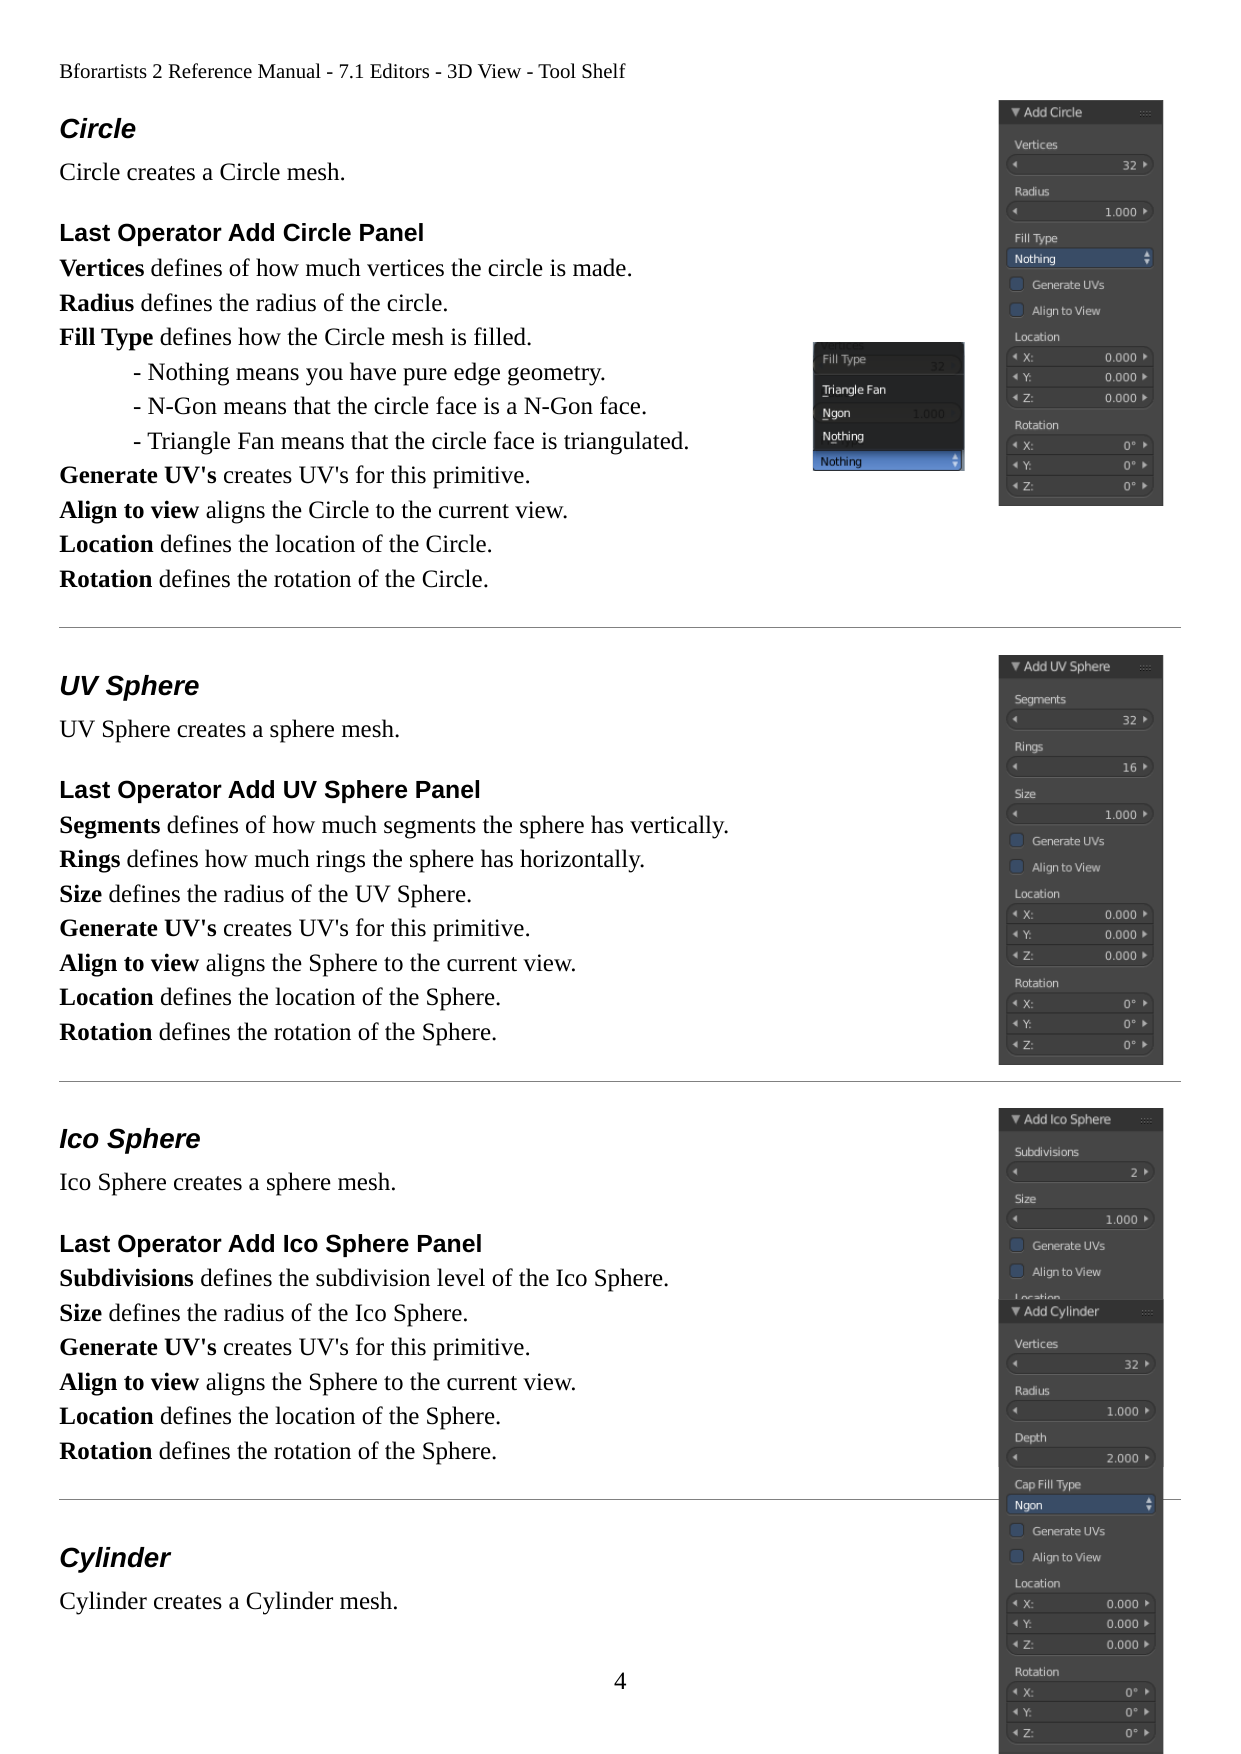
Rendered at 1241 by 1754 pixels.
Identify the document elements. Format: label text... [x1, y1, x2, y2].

subtitle Cylinder [59, 1542, 998, 1573]
picture [998, 100, 1164, 506]
text Subdivisions defines the subdivision level of the Ico Sphere. Size defines the radius of the Ico Sphere. Generate UV's creates UV's for this primitive. Align to view aligns the Sphere to the current view. Location defines the location of the Sphere. Rotation defines the rotation of the Sphere. [59, 1263, 998, 1464]
picture [998, 655, 1164, 1065]
text Circle creates a Circle mesh. [59, 157, 998, 186]
subtitle [1164, 1123, 1181, 1154]
text Ico Sphere creates a sphere mesh. [59, 1167, 998, 1196]
text Cylinder creates a Cylinder mesh. [59, 1586, 998, 1615]
subtitle Last Operator Add UV Sphere Panel [59, 775, 998, 804]
subtitle Circle [59, 113, 998, 144]
subtitle [1164, 113, 1181, 144]
subtitle UV Sphere [59, 669, 998, 701]
subtitle Ico Sphere [59, 1123, 998, 1154]
subtitle Last Operator Add Circle Panel [59, 218, 998, 247]
subtitle [1164, 1542, 1181, 1573]
text Segments defines of how much segments the sphere has vertically. Rings defines how much rings the sphere has horizontally. Size defines the radius of the UV Sphere. Generate UV's creates UV's for this primitive. Align to view aligns the Sphere to the current view. Location defines the location of the Sphere. Rotation defines the rotation of the Sphere. [59, 810, 998, 1046]
text Vertices defines of how much vertices the circle is made. Radius defines the radius of the circle. Fill Type defines how the Circle mesh is filled. - Nothing means you have pure edge geometry. - N-Gon means that the circle face is a N-Gon face. - Triangle Fan means that the circle face is triangulated. Generate UV's creates UV's for this primitive. Align to view aligns the Circle to the current view. Location defines the location of the Circle. Rotation defines the rotation of the Circle. [59, 253, 1181, 592]
picture [998, 1108, 1164, 1754]
subtitle Last Operator Add Ico Sphere Panel [59, 1229, 998, 1257]
picture [812, 342, 965, 471]
text UV Sphere creates a sphere mesh. [59, 714, 998, 742]
subtitle [1164, 669, 1181, 701]
